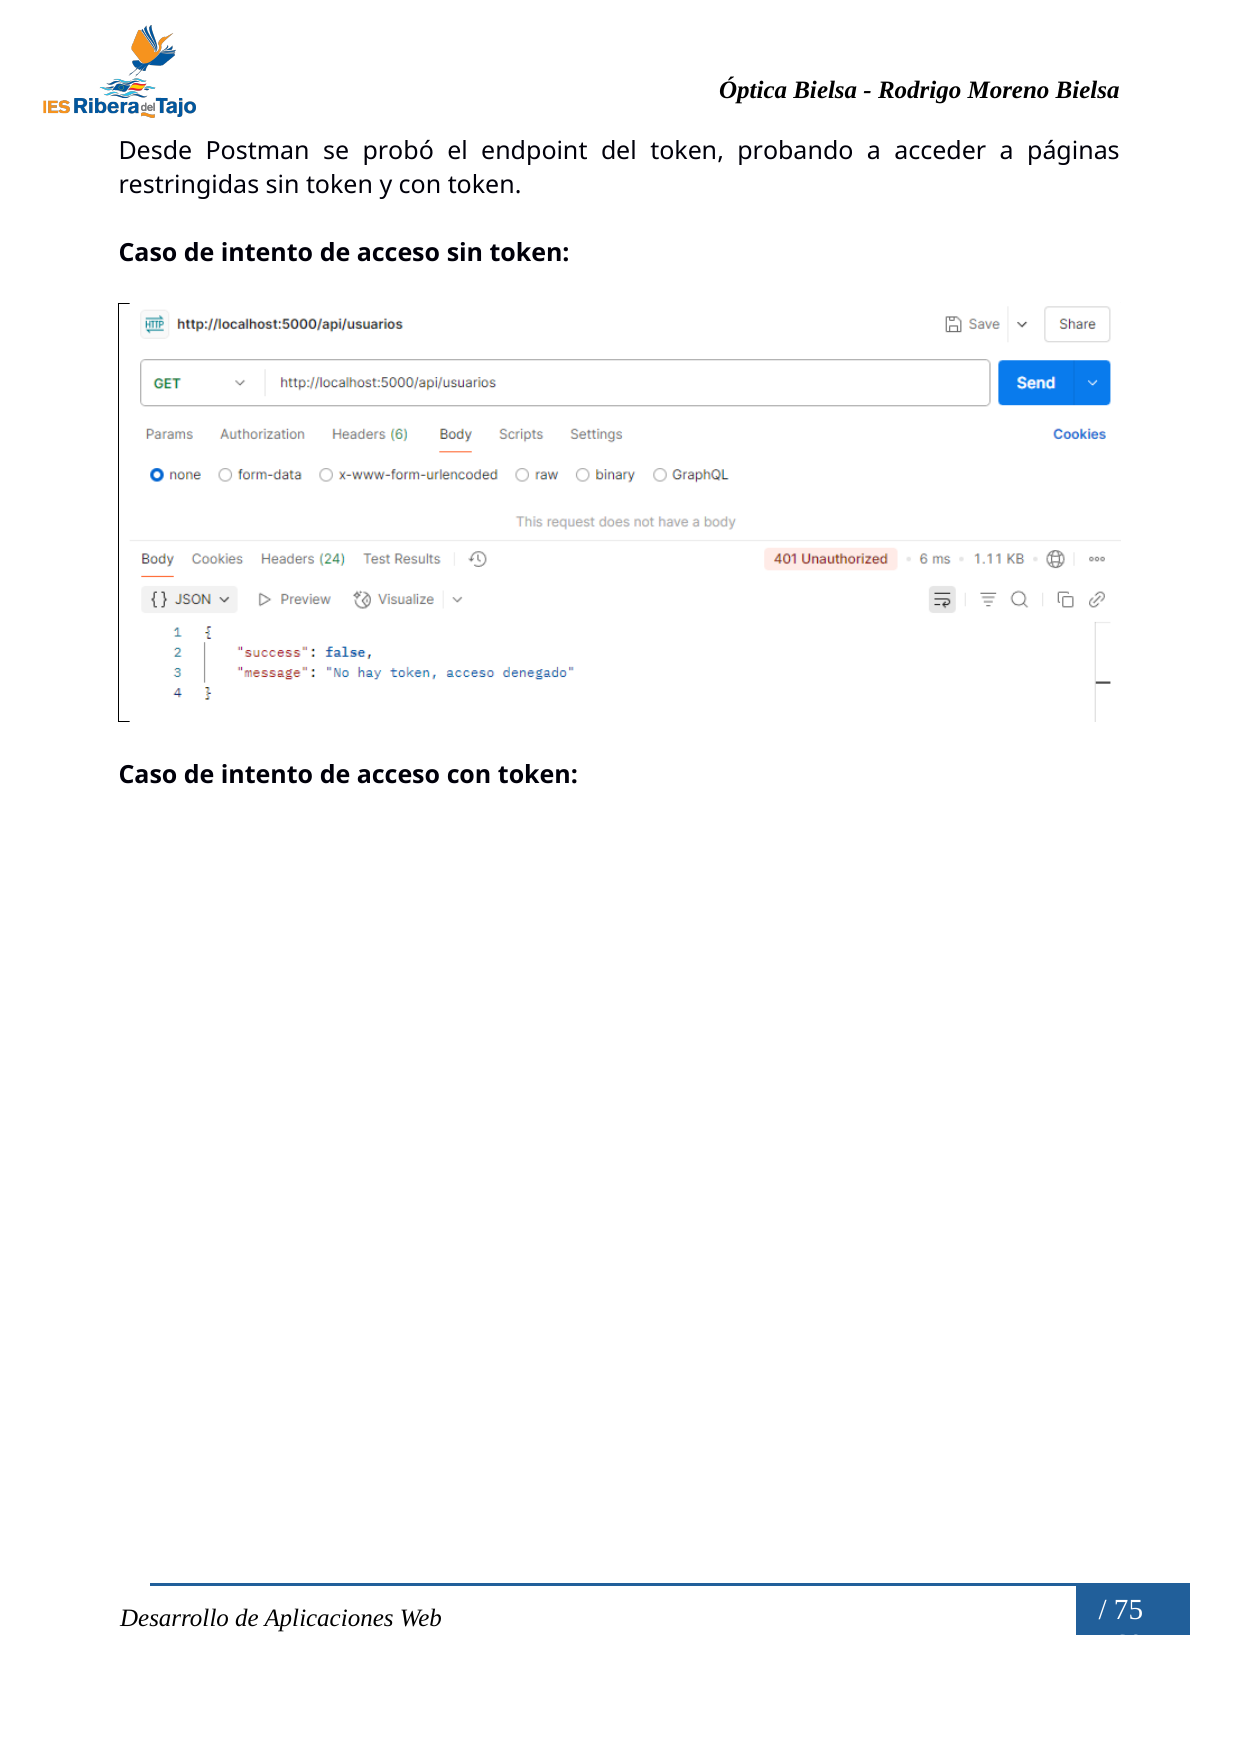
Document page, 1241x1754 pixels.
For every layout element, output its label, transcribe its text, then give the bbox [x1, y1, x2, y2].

text Caso de intento de acceso sin token: [118, 235, 1122, 269]
text Caso de intento de acceso con token: [118, 756, 1122, 790]
text Desde Postman se probó el endpoint del token, probando a acceder a páginas restringidas sin token y con token. [118, 132, 1122, 201]
table_header [119, 304, 129, 721]
